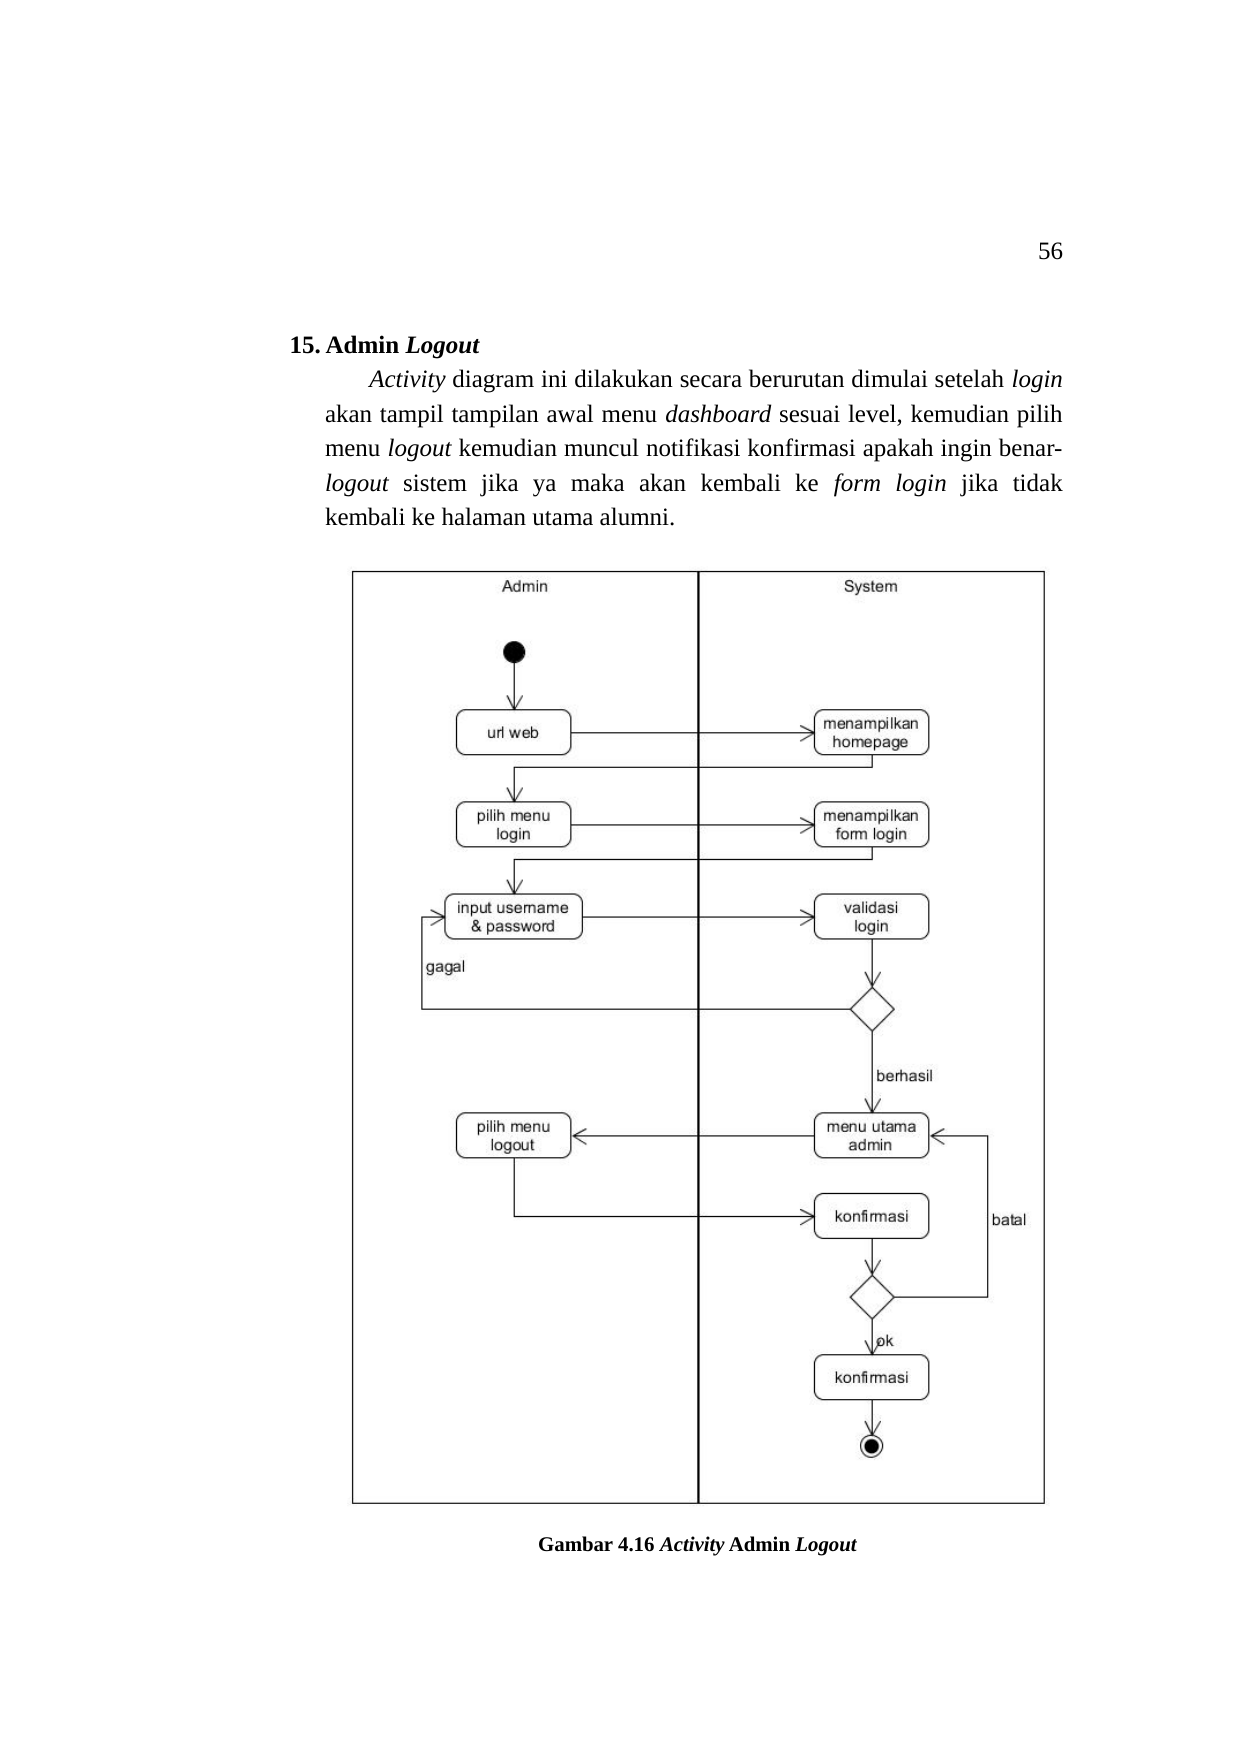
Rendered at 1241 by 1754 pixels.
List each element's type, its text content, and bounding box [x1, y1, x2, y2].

picture [329, 549, 1068, 1527]
text Activity diagram ini dilakukan secara berurutan dimulai setelah login akan tampil tampilan awal menu dashboard sesuai level, kemudian pilih menu logout kemudian muncul notifikasi konfirmasi apakah ingin benar-logout sistem jika ya maka akan kembali ke form login jika tidak kembali ke halaman utama alumni. [325, 364, 1063, 531]
text Gambar 4.16 Activity Admin Logout [329, 1527, 1067, 1556]
text 15. Admin Logout [289, 330, 1063, 358]
